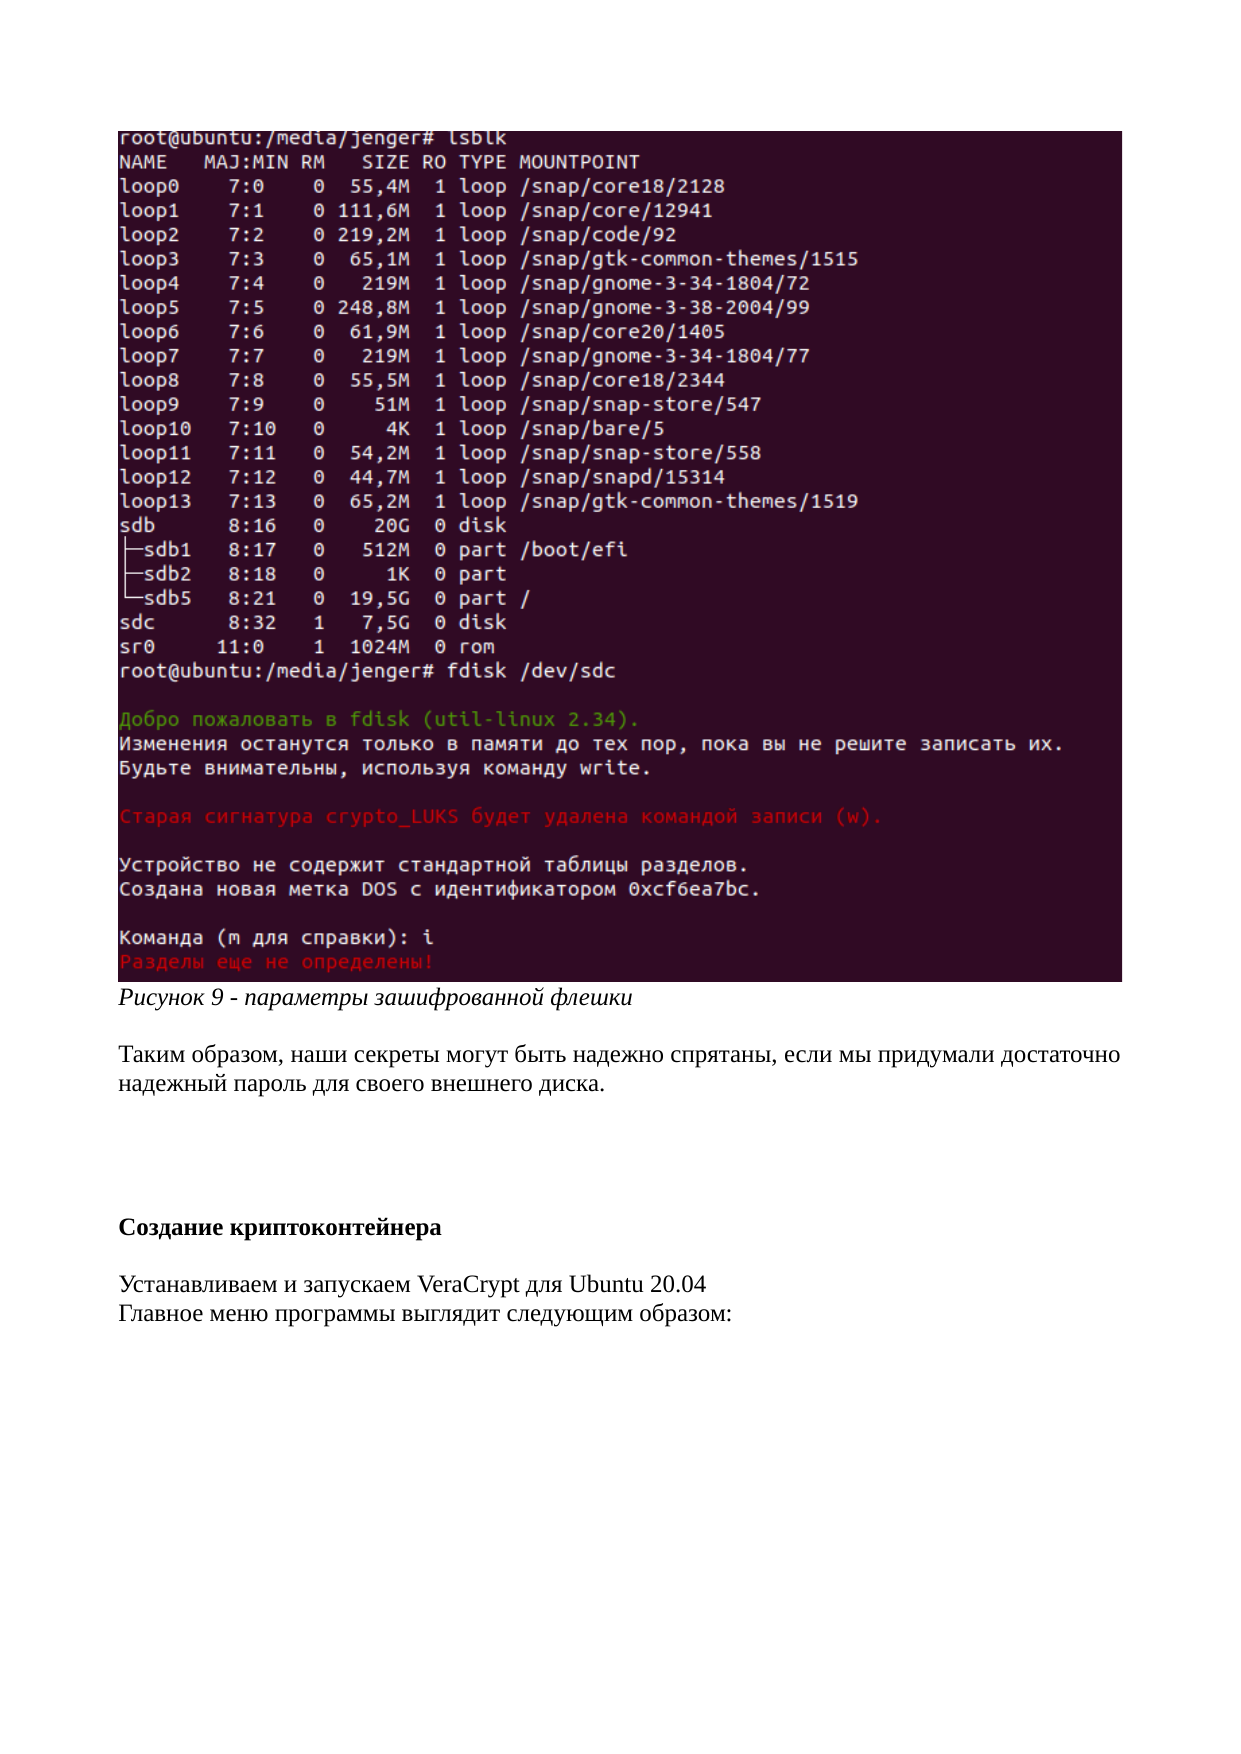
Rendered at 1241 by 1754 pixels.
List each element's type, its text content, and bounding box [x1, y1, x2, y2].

picture [118, 131, 1123, 982]
text Рисунок 9 - параметры зашифрованной флешки [118, 982, 1122, 1011]
text Создание криптоконтейнера [118, 1212, 1122, 1241]
text Устанавливаем и запускаем VeraCrypt для Ubuntu 20.04 [118, 1269, 1122, 1298]
text Таким образом, наши секреты могут быть надежно спрятаны, если мы придумали достаточно надежный пароль для своего внешнего диска. [118, 1039, 1122, 1097]
text Главное меню программы выглядит следующим образом: [118, 1298, 1122, 1327]
